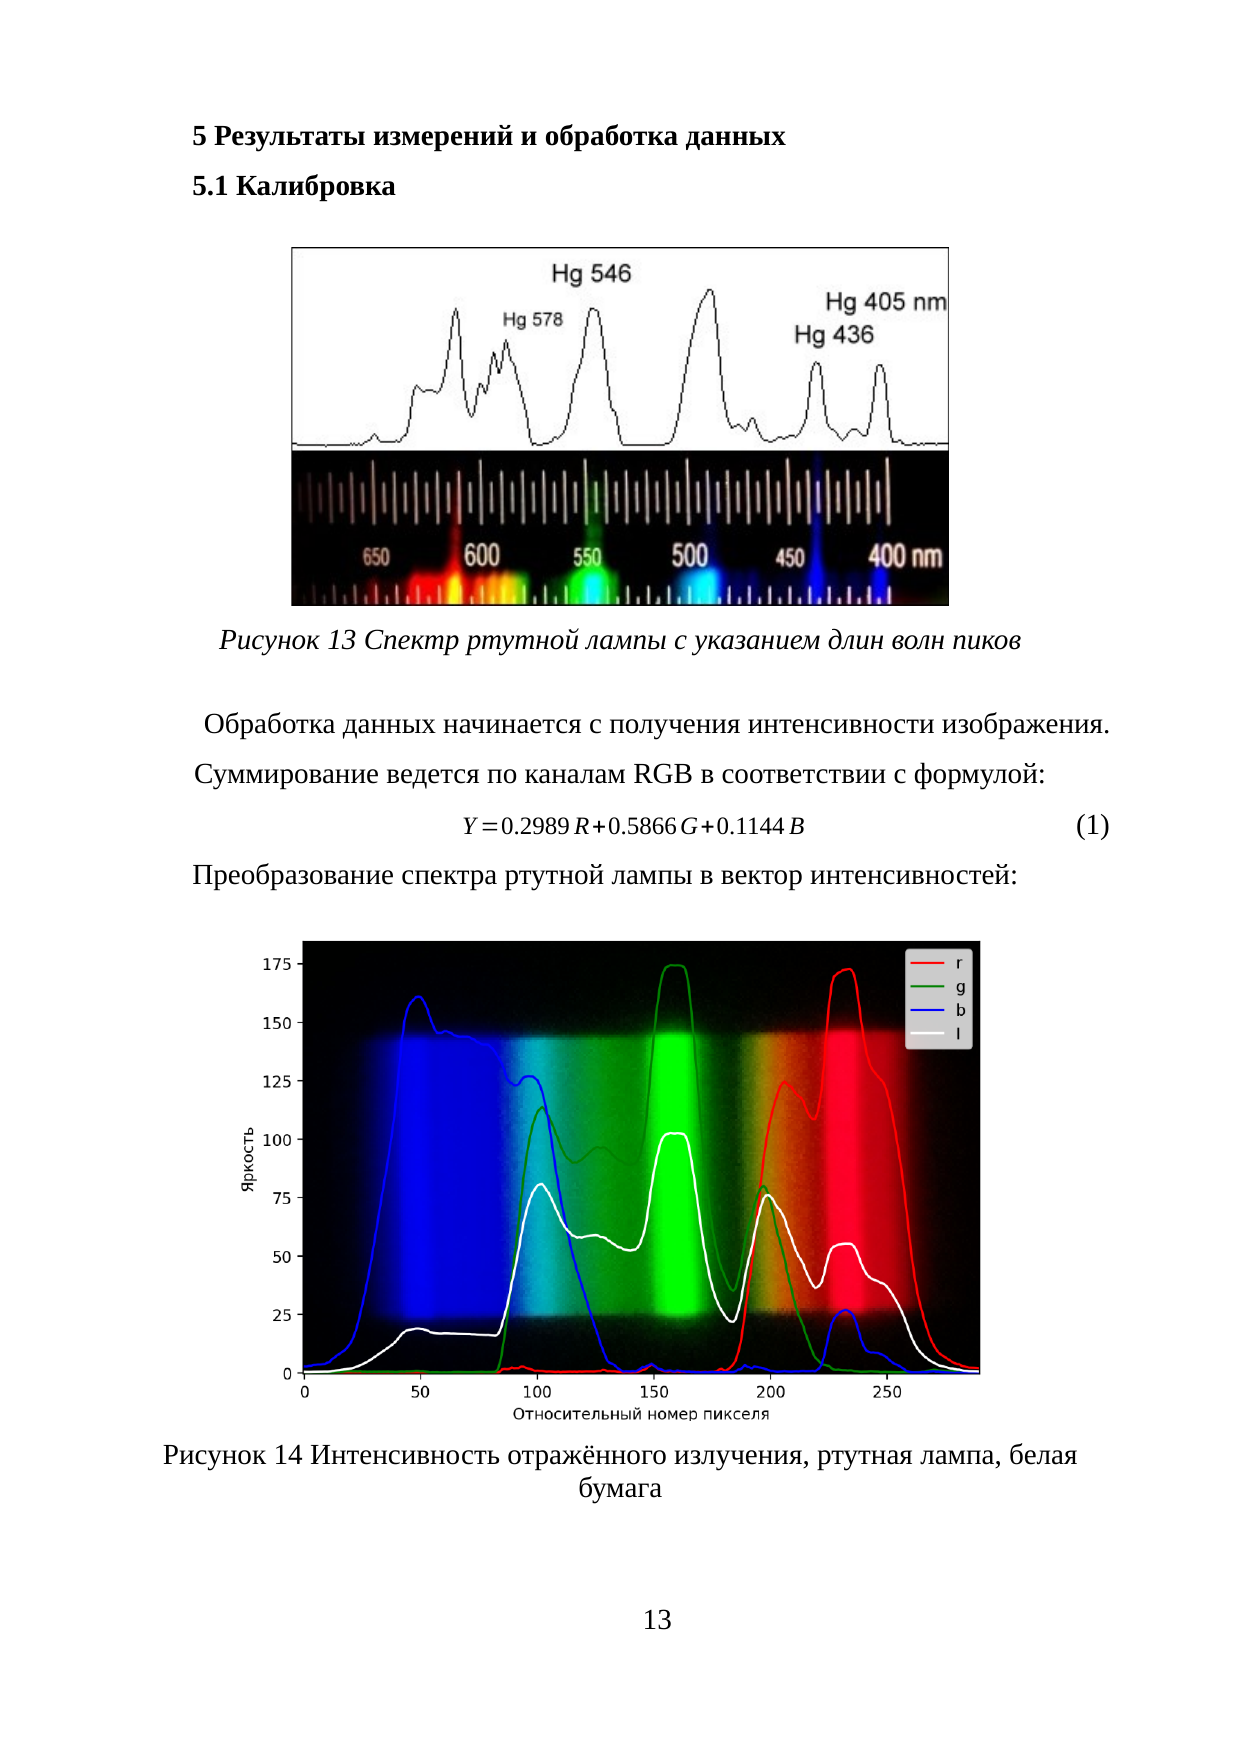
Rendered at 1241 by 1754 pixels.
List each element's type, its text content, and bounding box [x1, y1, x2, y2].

text Рисунок 14 Интенсивность отражённого излучения, ртутная лампа, белая бумага [118, 1437, 1122, 1504]
subtitle Результаты измерений и обработка данных [118, 118, 1122, 152]
text Обработка данных начинается с получения интенсивности изображения. Суммирование ведется по каналам RGB в соответствии с формулой: [118, 706, 1122, 790]
subtitle Калибровка [118, 168, 1122, 202]
picture [291, 247, 949, 606]
text Преобразование спектра ртутной лампы в вектор интенсивностей: [118, 857, 1122, 891]
picture [234, 936, 1007, 1421]
text (1) [118, 807, 1122, 840]
text Рисунок 13 Спектр ртутной лампы с указанием длин волн пиков [118, 622, 1122, 656]
